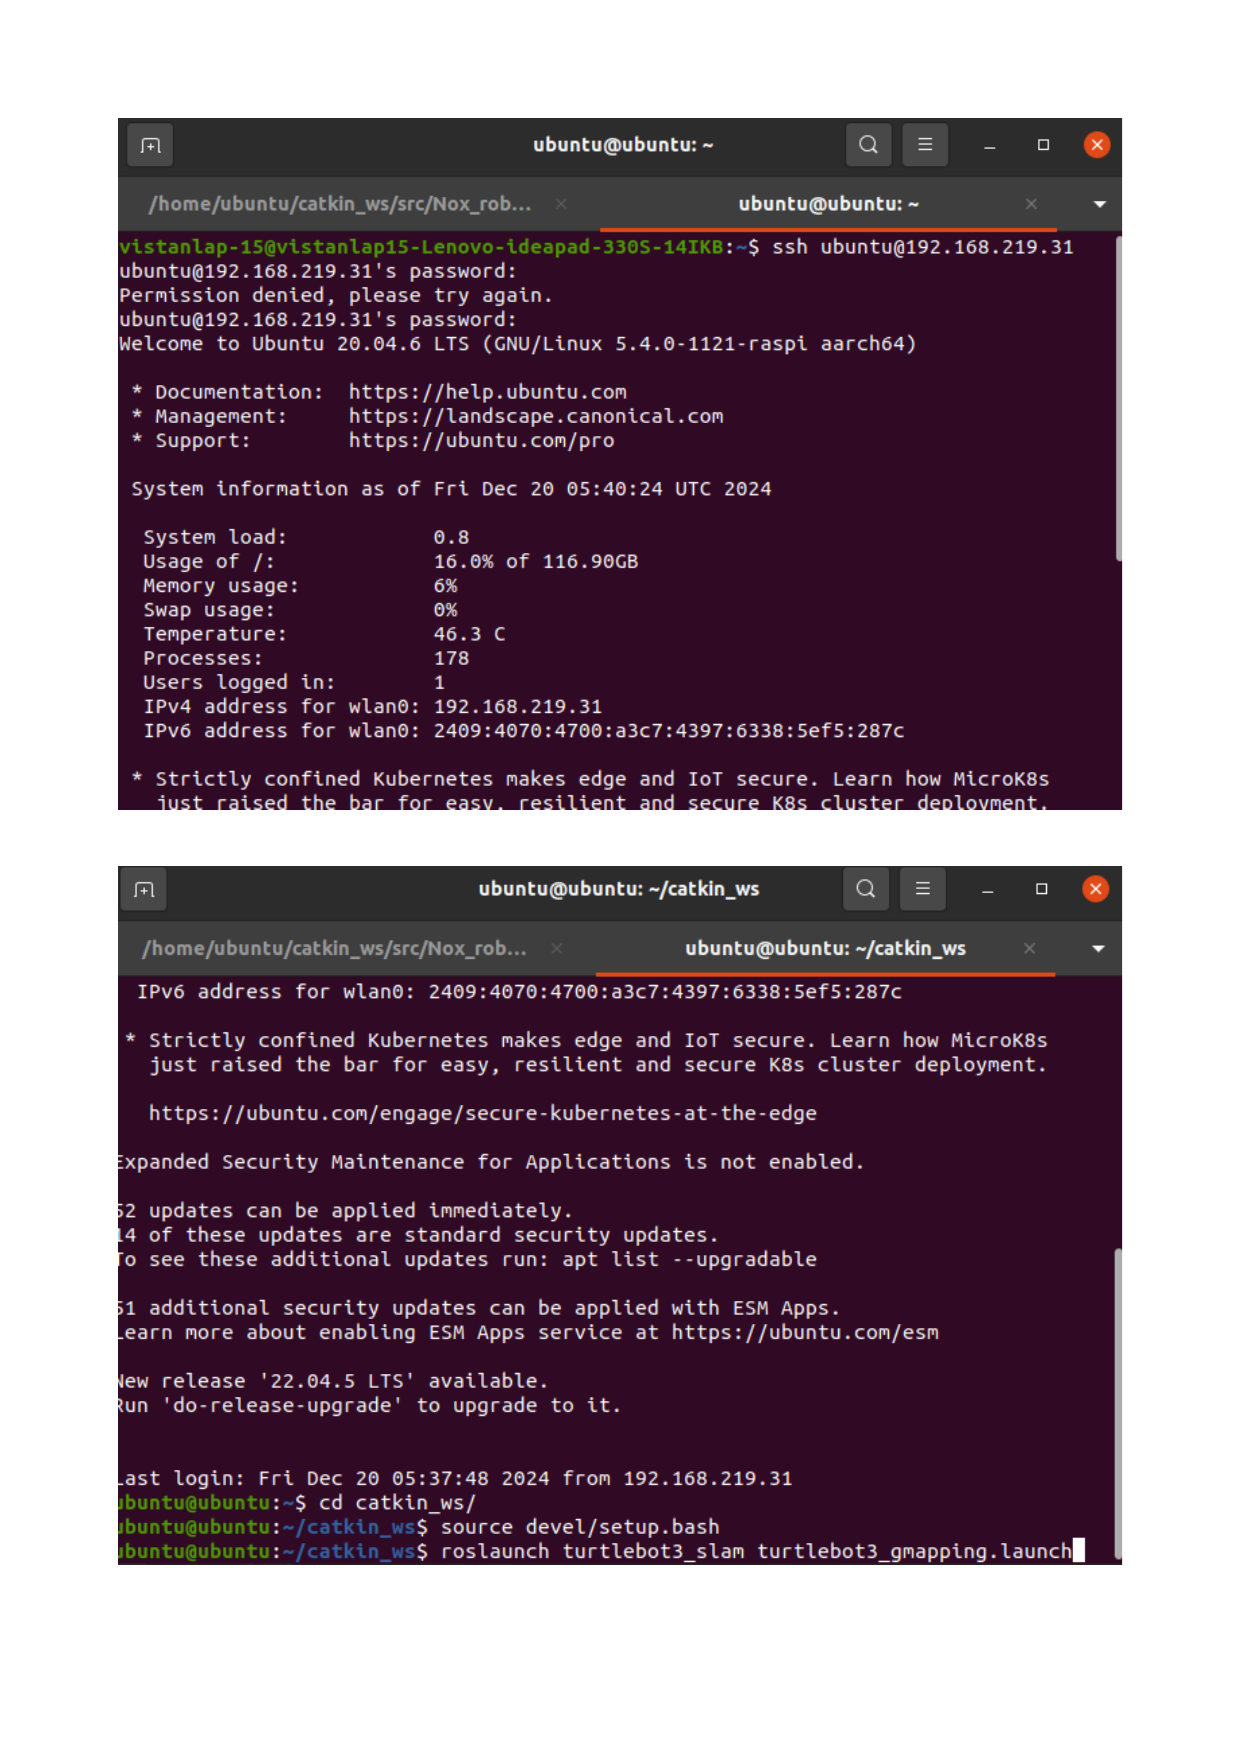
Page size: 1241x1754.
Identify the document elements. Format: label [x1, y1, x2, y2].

picture [118, 118, 1123, 810]
picture [118, 866, 1123, 1565]
